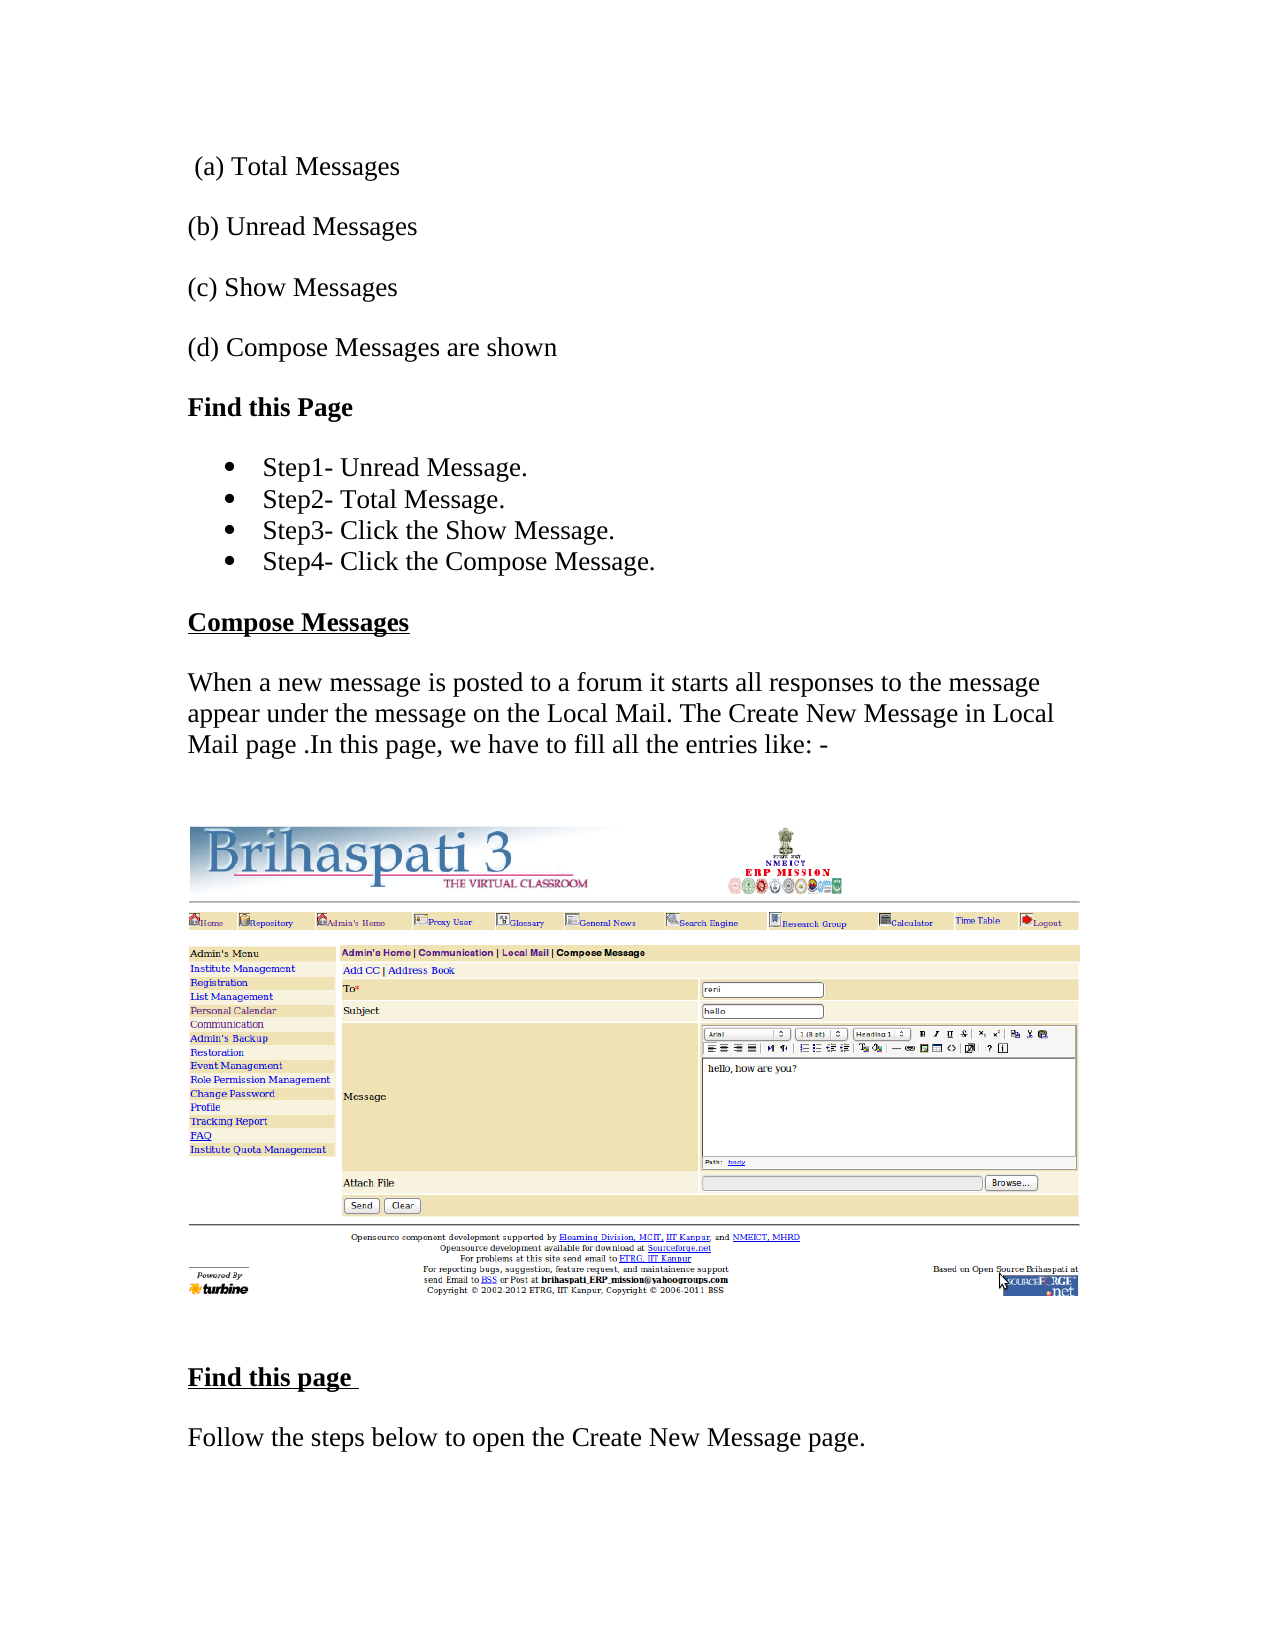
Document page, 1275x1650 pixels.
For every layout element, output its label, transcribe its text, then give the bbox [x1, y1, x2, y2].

list Step2- Total Message. [225, 483, 1087, 514]
text Compose Messages [187, 606, 1087, 637]
picture [189, 819, 1086, 1299]
list Step4- Click the Compose Message. [225, 545, 1087, 577]
text (c) Show Messages [187, 271, 1087, 302]
list Step1- Unread Message. [225, 452, 1087, 483]
text (b) Unread Messages [187, 210, 1087, 241]
text (a) Total Messages [187, 150, 1087, 181]
text (d) Compose Messages are shown [187, 331, 1087, 362]
text Find this page [187, 1361, 1087, 1392]
list Step3- Click the Show Message. [225, 514, 1087, 545]
text When a new message is posted to a forum it starts all responses to the message appear under the message on the Local Mail. The Create New Message in Local Mail page .In this page, we have to fill all the entries like: - [187, 666, 1087, 759]
text Follow the steps below to open the Create New Message page. [187, 1421, 1087, 1452]
text Find this Page [187, 391, 1087, 422]
